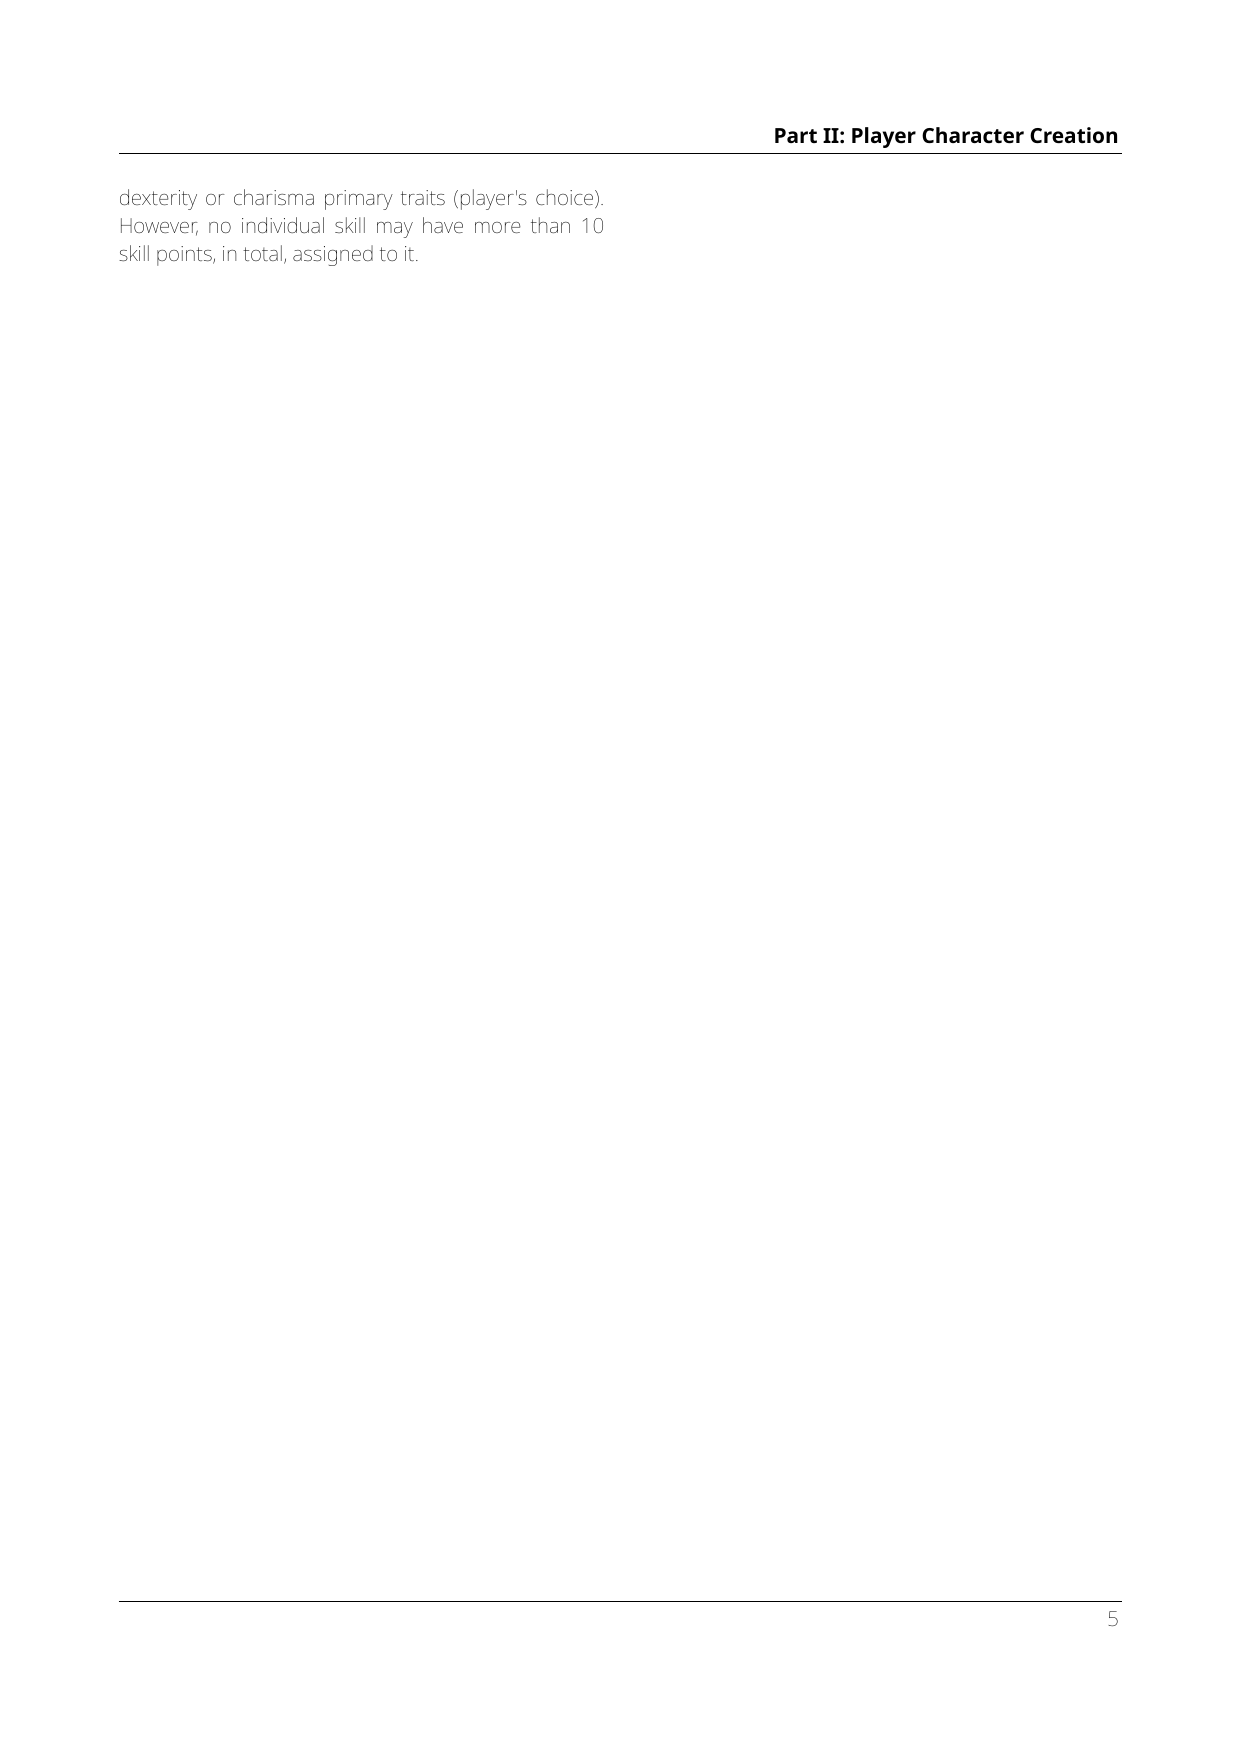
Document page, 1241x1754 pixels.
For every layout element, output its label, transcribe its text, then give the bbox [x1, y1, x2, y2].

text dexterity or charisma primary traits (player's choice). However, no individual skill may have more than 10 skill points, in total, assigned to it. [118, 183, 605, 268]
